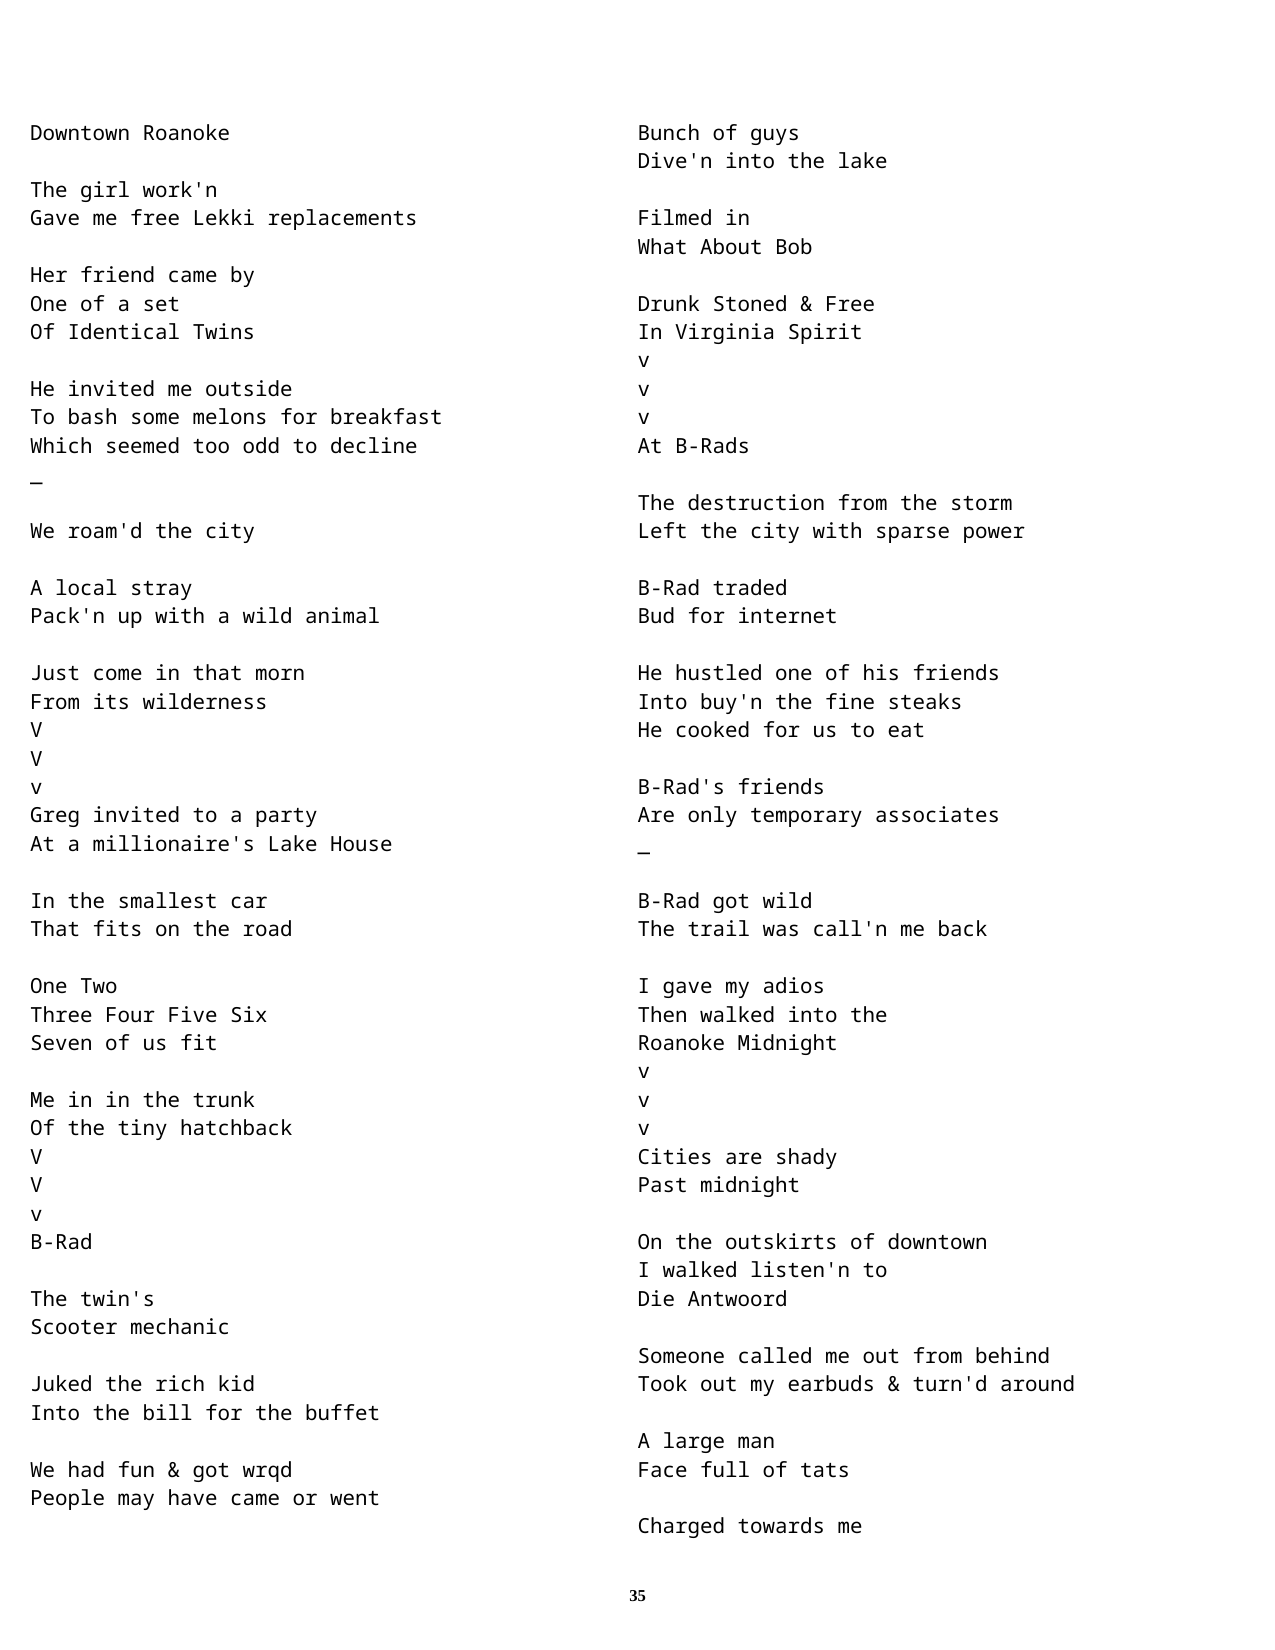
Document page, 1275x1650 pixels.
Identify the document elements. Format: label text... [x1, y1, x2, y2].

text One of a set [30, 289, 637, 317]
text He hustled one of his friends [637, 658, 1245, 687]
text v [30, 1199, 637, 1227]
text Dive'n into the lake [637, 147, 1245, 175]
text Seven of us fit [30, 1028, 637, 1057]
text Bunch of guys [637, 118, 1245, 147]
text I gave my adios [637, 971, 1245, 1000]
text At a millionaire's Lake House [30, 829, 637, 857]
text Scooter mechanic [30, 1312, 637, 1341]
text v [637, 1085, 1245, 1113]
text Of Identical Twins [30, 317, 637, 346]
text Three Four Five Six [30, 1000, 637, 1028]
text Face full of tats [637, 1455, 1245, 1483]
text Into the bill for the buffet [30, 1398, 637, 1426]
text In the smallest car [30, 886, 637, 914]
text Roanoke Midnight [637, 1028, 1245, 1057]
text Just come in that morn [30, 658, 637, 687]
text Pack'n up with a wild animal [30, 602, 637, 630]
text Which seemed too odd to decline [30, 431, 637, 459]
text Die Antwoord [637, 1284, 1245, 1312]
text Gave me free Lekki replacements [30, 203, 637, 232]
text The twin's [30, 1284, 637, 1312]
text The girl work'n [30, 175, 637, 203]
text B-Rad [30, 1227, 637, 1256]
text He invited me outside [30, 374, 637, 402]
text That fits on the road [30, 914, 637, 943]
text _ [637, 829, 1245, 857]
text I walked listen'n to [637, 1256, 1245, 1284]
text _ [30, 459, 637, 488]
text Cities are shady [637, 1142, 1245, 1170]
text Bud for internet [637, 602, 1245, 630]
text In Virginia Spirit [637, 317, 1245, 346]
text Of the tiny hatchback [30, 1113, 637, 1142]
text B-Rad's friends [637, 772, 1245, 801]
text V [30, 744, 637, 772]
text B-Rad got wild [637, 886, 1245, 914]
text Greg invited to a party [30, 801, 637, 829]
text Into buy'n the fine steaks [637, 687, 1245, 715]
text B-Rad traded [637, 573, 1245, 602]
text One Two [30, 971, 637, 1000]
text Her friend came by [30, 260, 637, 289]
text The destruction from the storm [637, 488, 1245, 516]
text We roam'd the city [30, 516, 637, 545]
text A large man [637, 1426, 1245, 1455]
text On the outskirts of downtown [637, 1227, 1245, 1256]
text Drunk Stoned & Free [637, 289, 1245, 317]
text v [637, 1113, 1245, 1142]
text Charged towards me [637, 1512, 1245, 1540]
text v [637, 374, 1245, 402]
text What About Bob [637, 232, 1245, 260]
text To bash some melons for breakfast [30, 402, 637, 431]
text Took out my earbuds & turn'd around [637, 1369, 1245, 1398]
text People may have came or went [30, 1483, 637, 1512]
text Past midnight [637, 1170, 1245, 1199]
text V [30, 715, 637, 744]
text A local stray [30, 573, 637, 602]
text Filmed in [637, 203, 1245, 232]
text Someone called me out from behind [637, 1341, 1245, 1369]
text Left the city with sparse power [637, 516, 1245, 545]
text v [637, 1057, 1245, 1085]
text At B-Rads [637, 431, 1245, 459]
text Me in in the trunk [30, 1085, 637, 1113]
text The trail was call'n me back [637, 914, 1245, 943]
text V [30, 1170, 637, 1199]
text v [637, 346, 1245, 374]
text V [30, 1142, 637, 1170]
text He cooked for us to eat [637, 715, 1245, 744]
text We had fun & got wrqd [30, 1455, 637, 1483]
text Then walked into the [637, 1000, 1245, 1028]
text v [30, 772, 637, 801]
text v [637, 402, 1245, 431]
text From its wilderness [30, 687, 637, 715]
text Juked the rich kid [30, 1369, 637, 1398]
text Downtown Roanoke [30, 118, 637, 147]
text Are only temporary associates [637, 801, 1245, 829]
